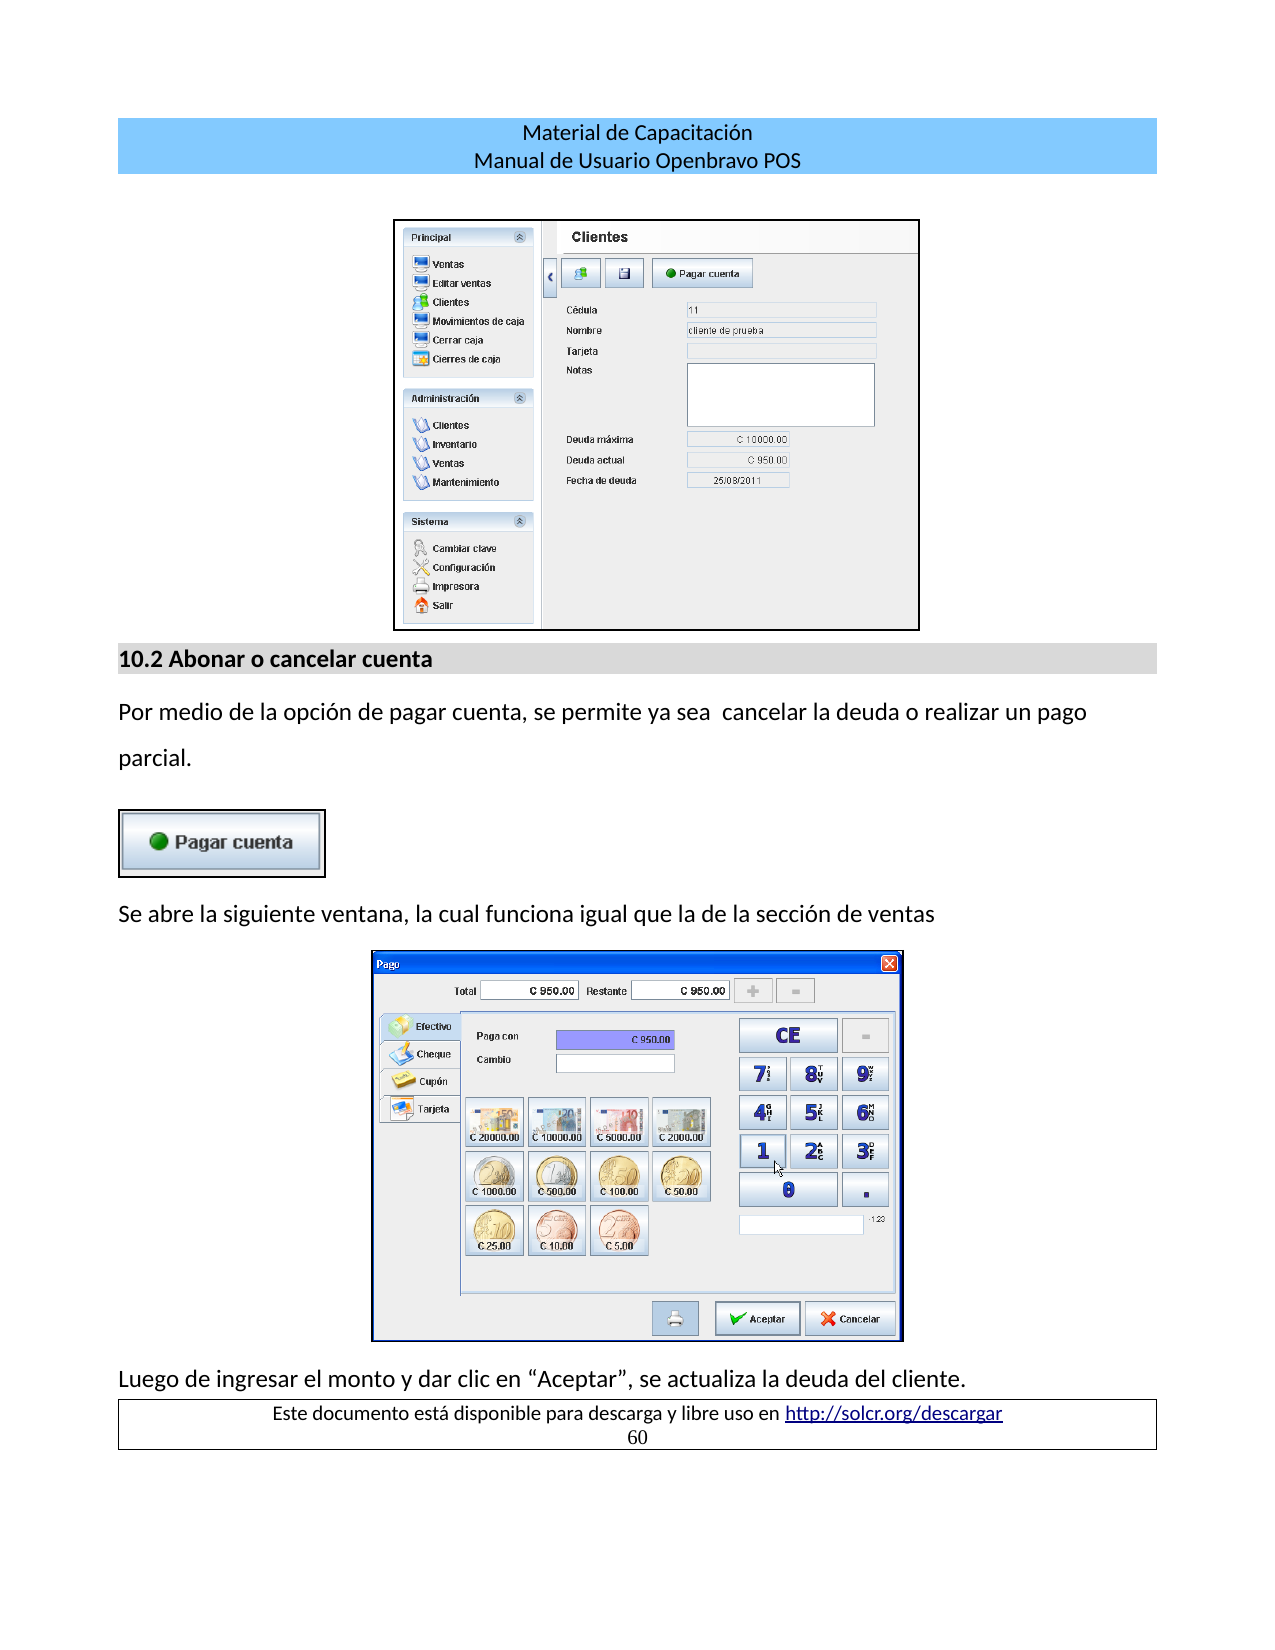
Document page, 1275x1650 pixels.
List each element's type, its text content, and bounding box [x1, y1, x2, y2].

text Se abre la siguiente ventana, la cual funciona igual que la de la sección de ventas [118, 898, 1157, 929]
text Luego de ingresar el monto y dar clic en “Aceptar”, se actualiza la deuda del cliente. [118, 1363, 1157, 1394]
subtitle 10.2 Abonar o cancelar cuenta [118, 643, 1157, 674]
text Por medio de la opción de pagar cuenta, se permite ya sea cancelar la deuda o realizar un pago parcial. [118, 697, 1157, 773]
